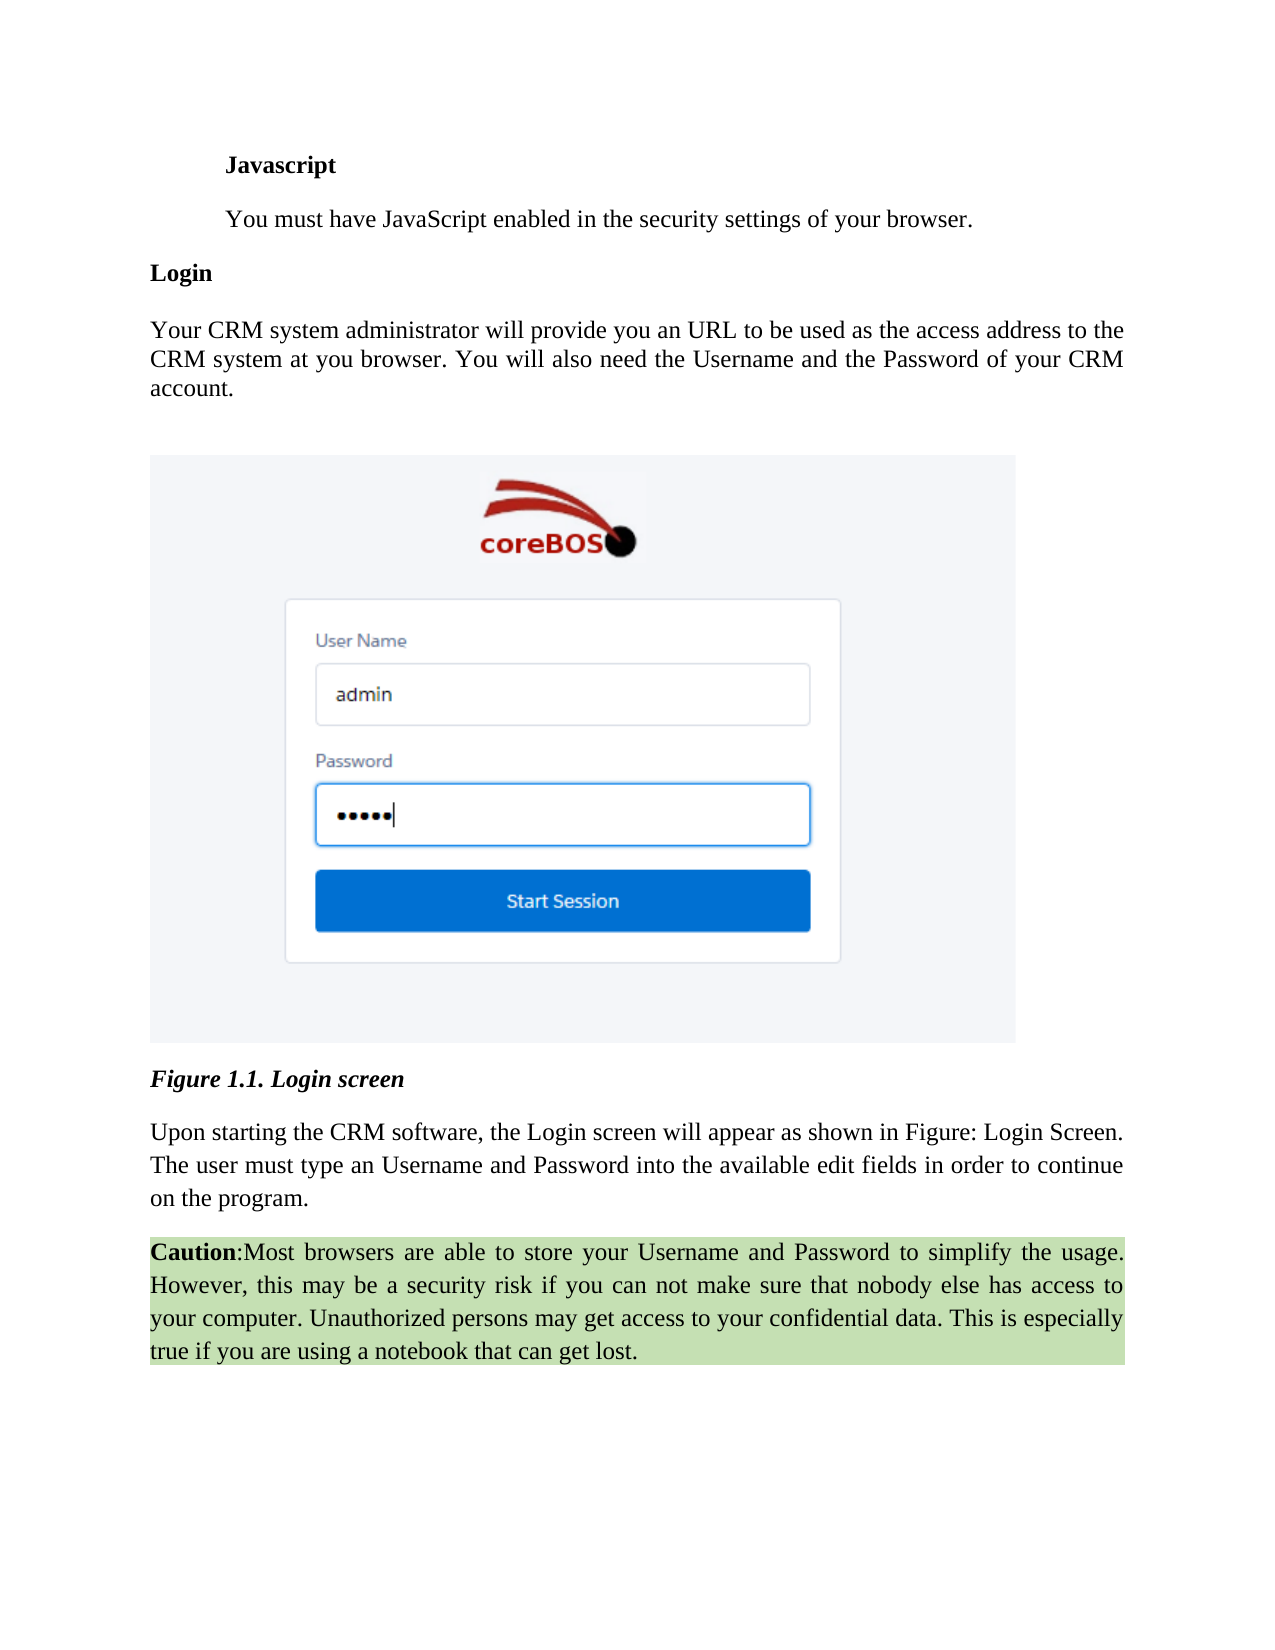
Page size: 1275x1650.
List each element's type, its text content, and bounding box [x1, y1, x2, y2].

text Upon starting the CRM software, the Login screen will appear as shown in Figure: Login Screen. The user must type an Username and Password into the available edit fields in order to continue on the program. [150, 1117, 1125, 1212]
text Your CRM system administrator will provide you an URL to be used as the access address to the CRM system at you browser. You will also need the Username and the Password of your CRM account. [150, 315, 1125, 401]
text You must have JavaScript enabled in the security settings of your browser. [225, 204, 1125, 233]
text Caution:Most browsers are able to store your Username and Password to simplify the usage. However, this may be a security risk if you can not make sure that nobody else has access to your computer. Unauthorized persons may get access to your confidential data. This is especially true if you are using a notebook that can get lost. [150, 1237, 1125, 1365]
text Javascript [225, 150, 1125, 179]
picture [150, 455, 1016, 1043]
text Login [150, 258, 1125, 286]
text Figure 1.1. Login screen [150, 1064, 1125, 1092]
